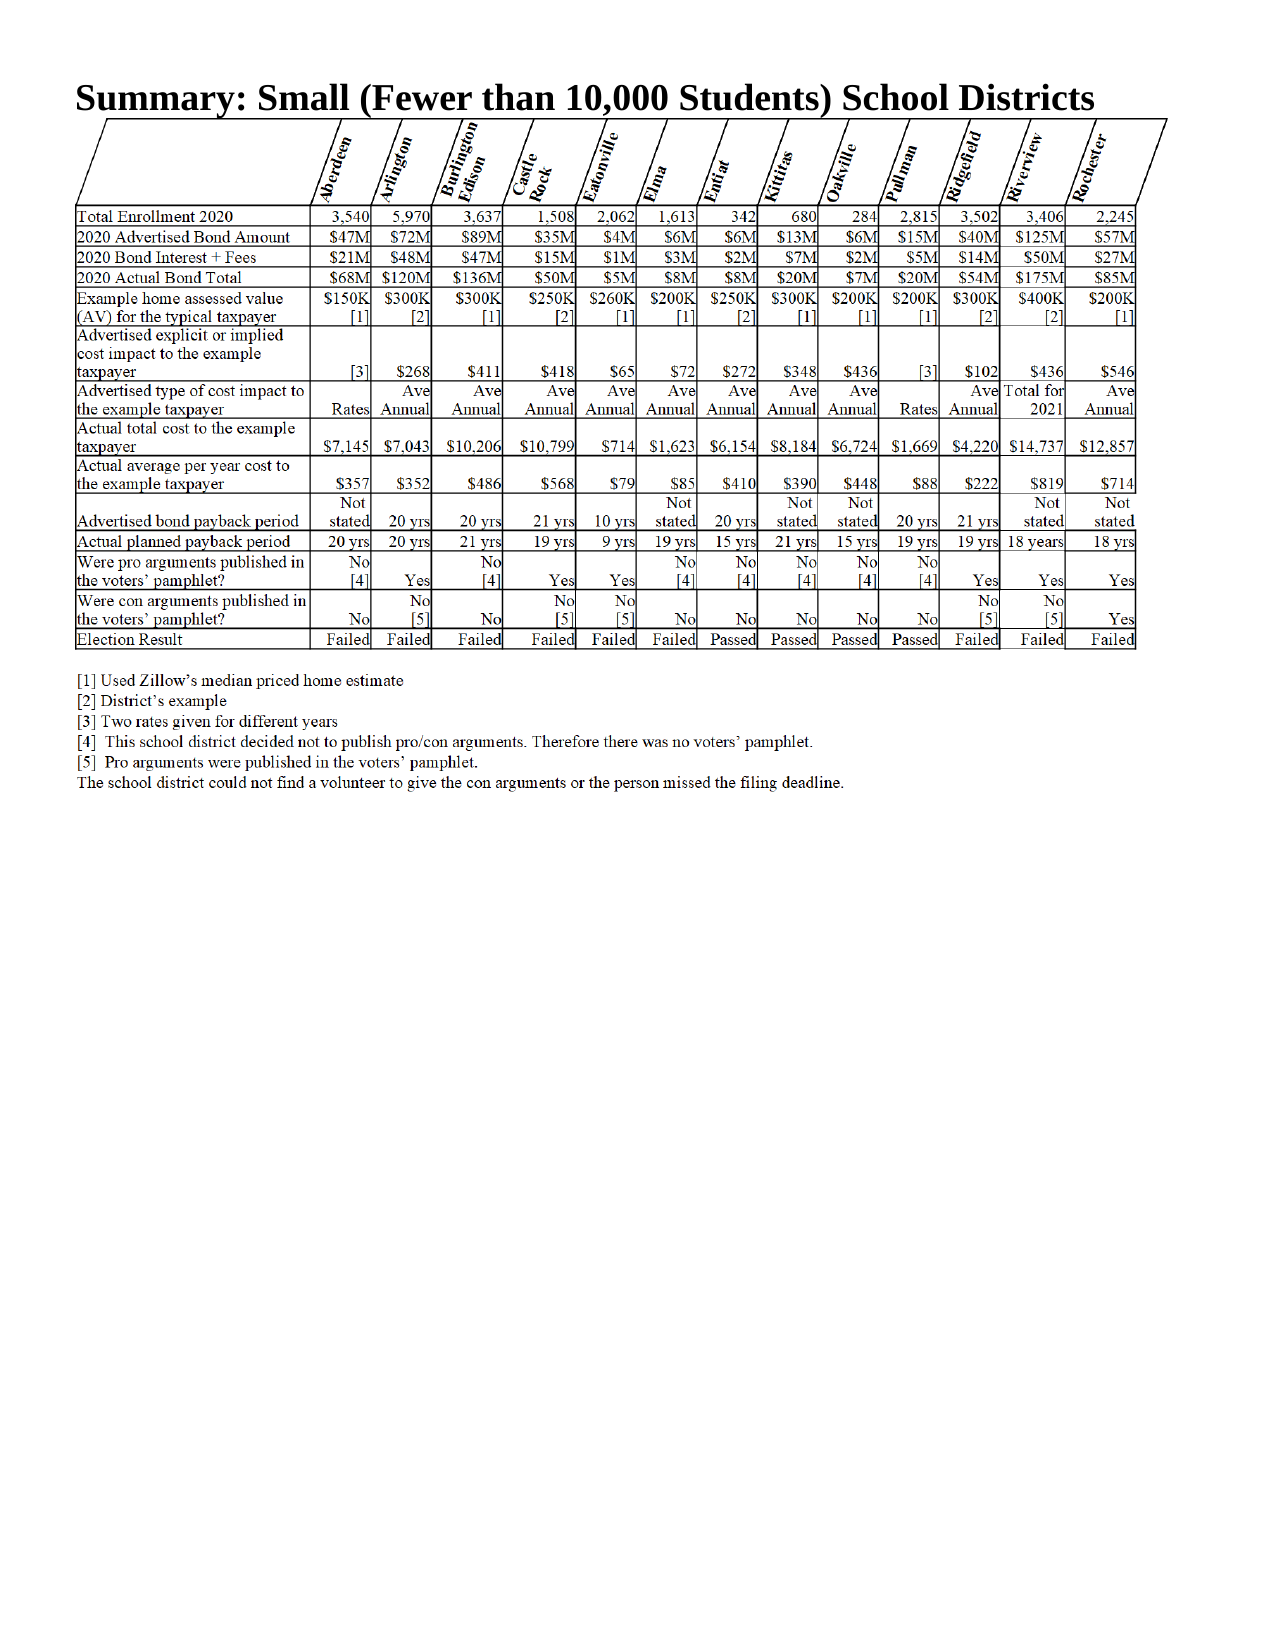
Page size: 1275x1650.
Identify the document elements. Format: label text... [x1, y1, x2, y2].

picture [75, 118, 1200, 806]
subtitle Summary: Small (Fewer than 10,000 Students) School Districts [75, 75, 1200, 118]
